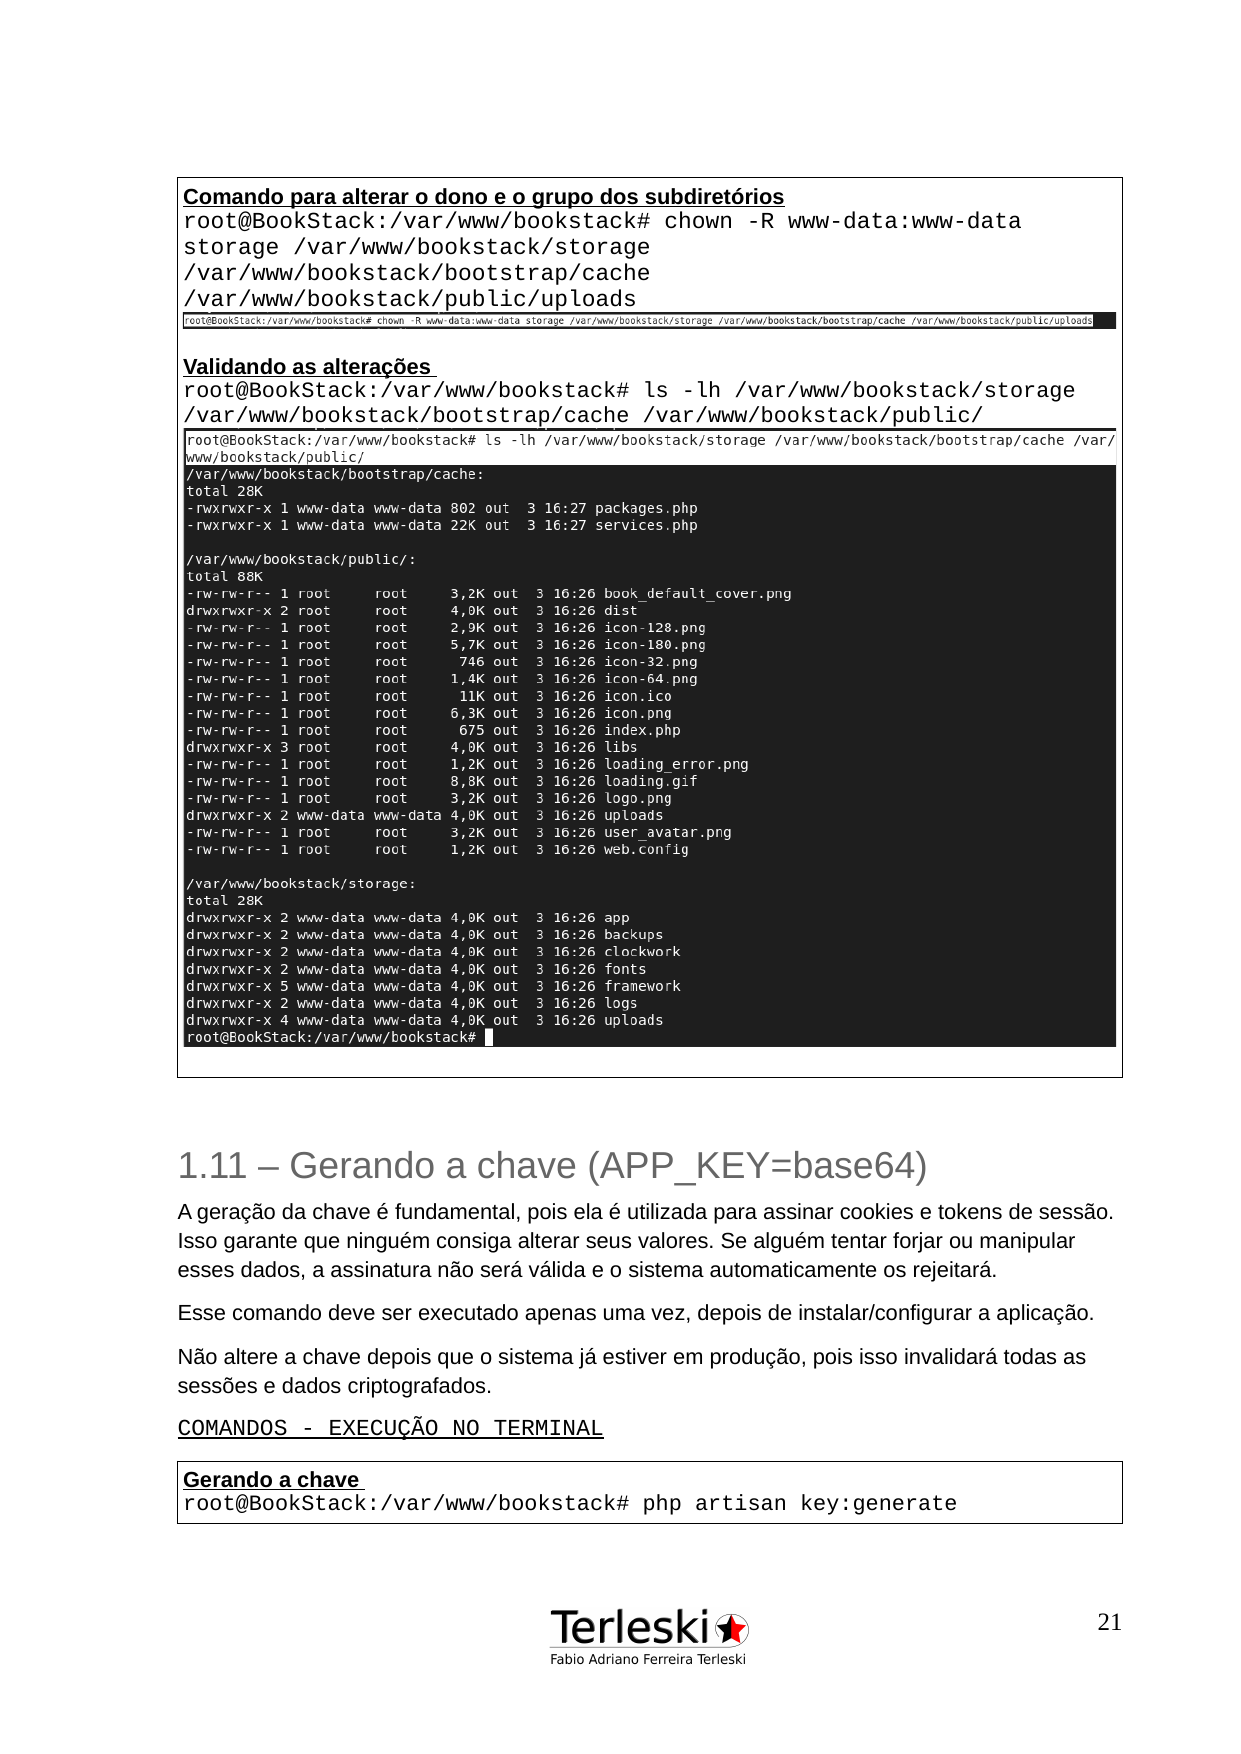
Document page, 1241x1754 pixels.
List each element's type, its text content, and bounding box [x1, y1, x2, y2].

picture [182, 312, 1117, 329]
subtitle 1.11 – Gerando a chave (APP_KEY=base64) [177, 1143, 1122, 1186]
table_header Gerando a chave root@BookStack:/var/www/bookstack# php artisan key:generate [178, 1462, 1122, 1523]
picture [549, 1607, 750, 1667]
picture [182, 428, 1117, 1047]
text COMANDOS - EXECUÇÃO NO TERMINAL [177, 1416, 1122, 1442]
table_header Comando para alterar o dono e o grupo dos subdiretórios root@BookStack:/var/www/bookstack# chown -R www-data:www-data storage /var/www/bookstack/storage /var/www/bookstack/bootstrap/cache /var/www/bookstack/public/uploads Validando as alterações root@BookStack:/var/www/bookstack# ls -lh /var/www/bookstack/storage /var/www/bookstack/bootstrap/cache /var/www/bookstack/public/ [178, 178, 1122, 1077]
text Não altere a chave depois que o sistema já estiver em produção, pois isso invalidará todas as sessões e dados criptografados. [177, 1344, 1122, 1398]
text A geração da chave é fundamental, pois ela é utilizada para assinar cookies e tokens de sessão. Isso garante que ninguém consiga alterar seus valores. Se alguém tentar forjar ou manipular esses dados, a assinatura não será válida e o sistema automaticamente os rejeitará. [177, 1199, 1122, 1282]
text Esse comando deve ser executado apenas uma vez, depois de instalar/configurar a aplicação. [177, 1300, 1122, 1325]
